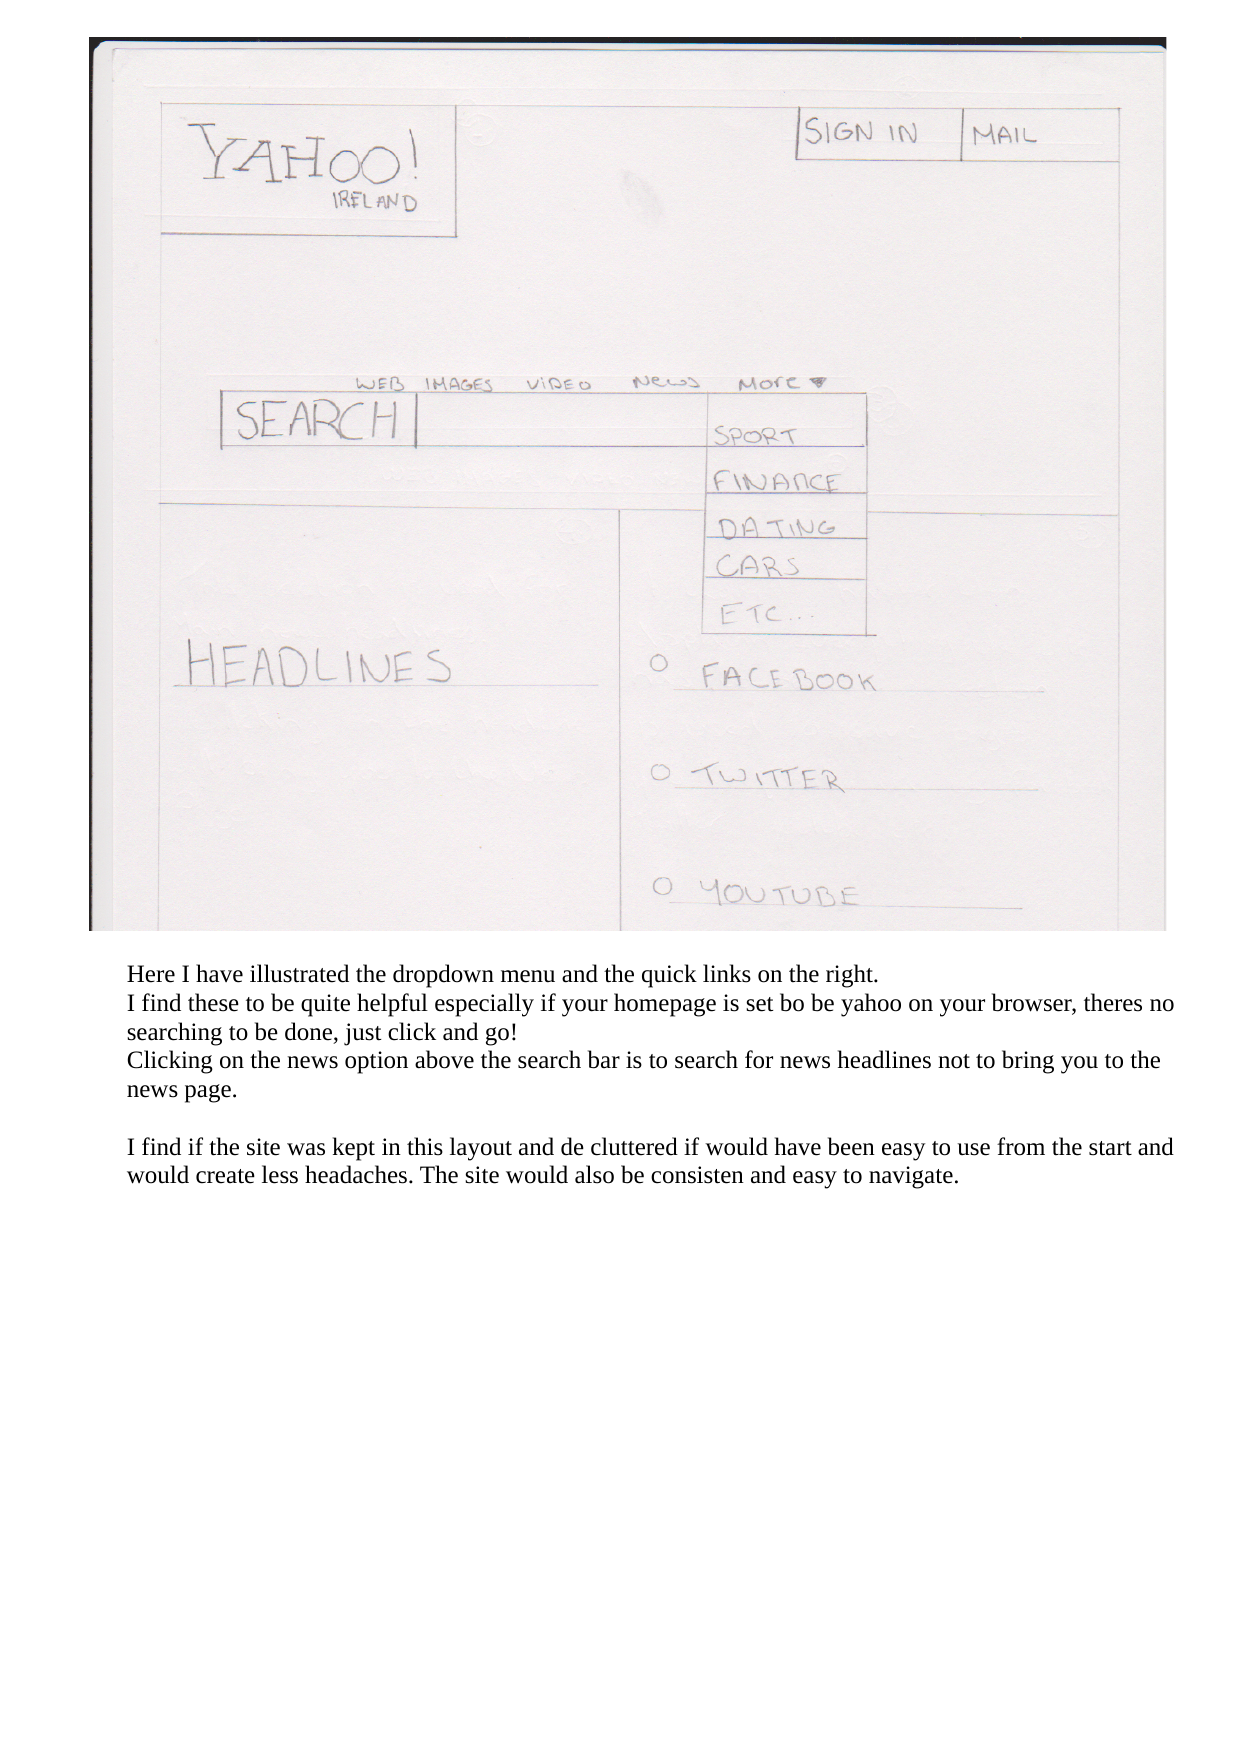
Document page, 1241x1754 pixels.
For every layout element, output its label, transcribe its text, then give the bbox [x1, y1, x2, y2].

picture [89, 37, 1167, 931]
list Clicking on the news option above the search bar is to search for news headlines not to bring you to the news page. [127, 1045, 1204, 1103]
list I find if the site was kept in this layout and de cluttered if would have been easy to use from the start and would create less headaches. The site would also be consisten and easy to navigate. [127, 1132, 1204, 1189]
list Here I have illustrated the dropdown menu and the quick links on the right. [127, 959, 1204, 988]
list I find these to be quite helpful especially if your homepage is set bo be yahoo on your browser, theres no searching to be done, just click and go! [127, 988, 1204, 1045]
